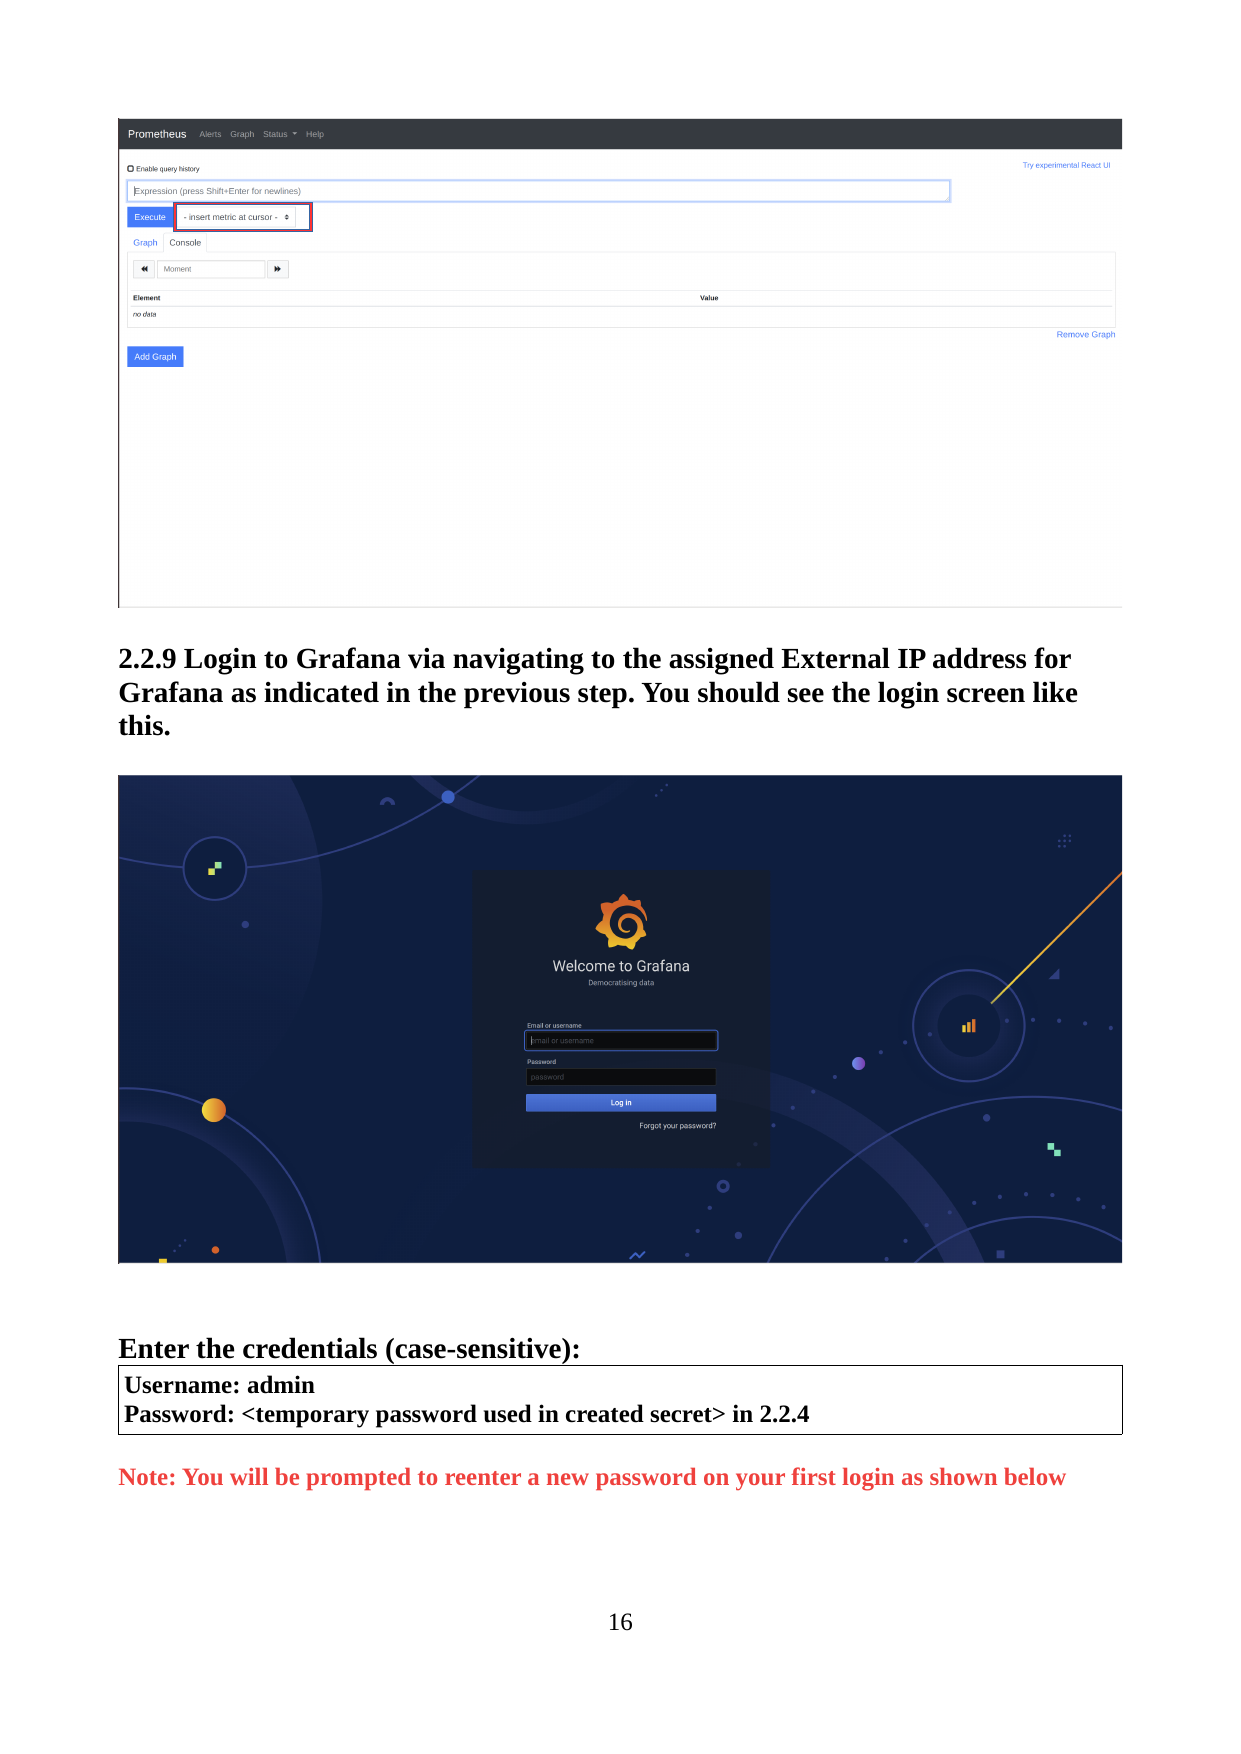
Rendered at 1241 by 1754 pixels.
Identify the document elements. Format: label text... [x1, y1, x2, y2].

text 2.2.9 Login to Grafana via navigating to the assigned External IP address for Grafana as indicated in the previous step. You should see the login screen like this. [118, 641, 1122, 742]
text Enter the credentials (case-sensitive): [118, 1331, 1122, 1364]
picture [118, 118, 1123, 608]
picture [118, 775, 1123, 1264]
table_header Username: admin Password: <temporary password used in created secret> in 2.2.4 [119, 1366, 1122, 1434]
text Note: You will be prompted to reenter a new password on your first login as shown below [118, 1462, 1122, 1491]
